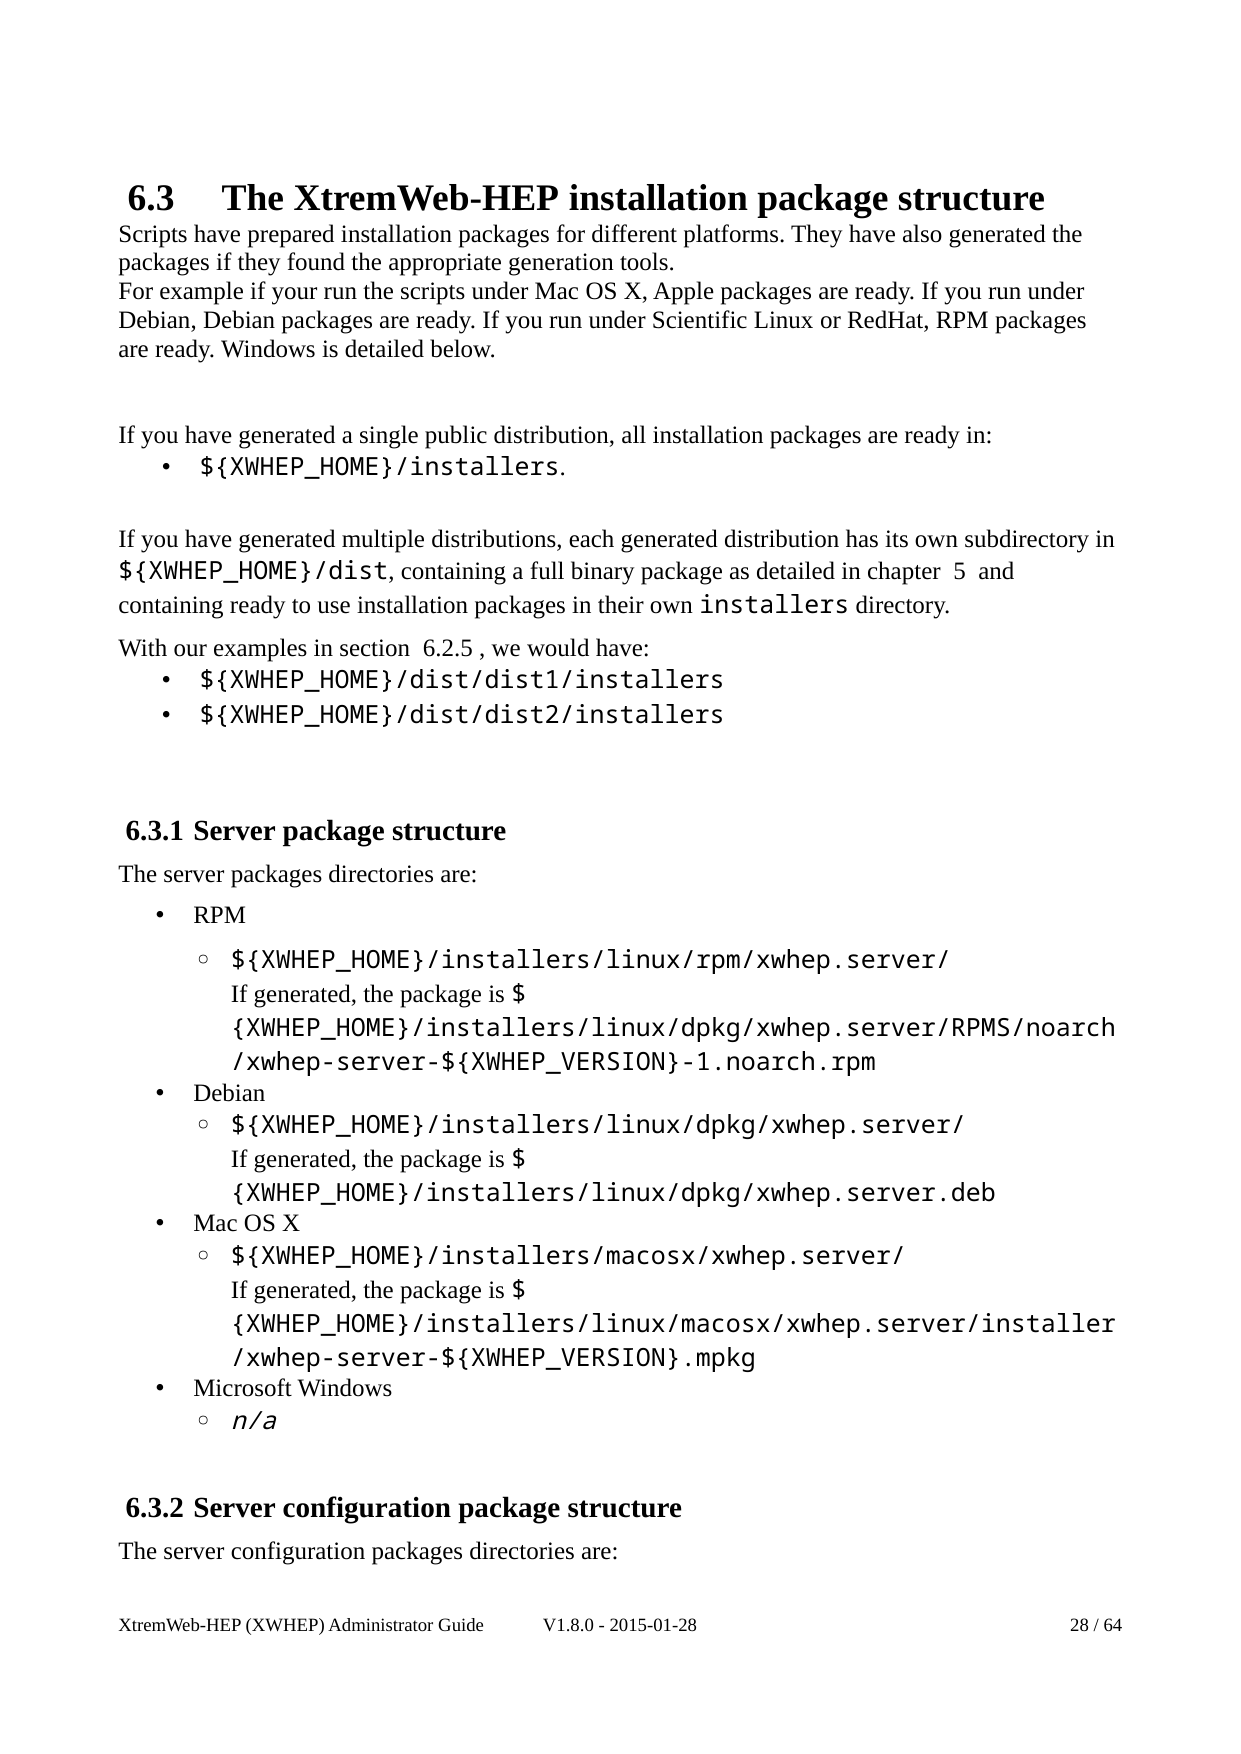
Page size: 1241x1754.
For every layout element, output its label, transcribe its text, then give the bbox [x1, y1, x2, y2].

list RPM [156, 900, 1122, 929]
text If you have generated a single public distribution, all installation packages are ready in: [118, 420, 1122, 449]
subtitle Server package structure [118, 813, 1122, 846]
text For example if your run the scripts under Mac OS X, Apple packages are ready. If you run under Debian, Debian packages are ready. If you run under Scientific Linux or RedHat, RPM packages are ready. Windows is detailed below. [118, 276, 1122, 362]
list Microsoft Windows [156, 1373, 1122, 1402]
list ${XWHEP_HOME}/dist/dist1/installers [162, 662, 1122, 696]
list ${XWHEP_HOME}/dist/dist2/installers [162, 696, 1122, 730]
subtitle The XtremWeb-HEP installation package structure [118, 176, 1122, 219]
list Mac OS X [156, 1208, 1122, 1237]
list ${XWHEP_HOME}/installers/linux/rpm/xwhep.server/ If generated, the package is ${XWHEP_HOME}/installers/linux/dpkg/xwhep.server/RPMS/noarch/xwhep-server-${XWHEP_VERSION}-1.noarch.rpm [193, 941, 1122, 1078]
list Debian [156, 1078, 1122, 1106]
text Scripts have prepared installation packages for different platforms. They have also generated the packages if they found the appropriate generation tools. [118, 219, 1122, 276]
text If you have generated multiple distributions, each generated distribution has its own subdirectory in ${XWHEP_HOME}/dist, containing a full binary package as detailed in chapter 5 and containing ready to use installation packages in their own installers directory. [118, 524, 1122, 621]
text The server packages directories are: [118, 859, 1122, 888]
list n/a [193, 1402, 1122, 1436]
list ${XWHEP_HOME}/installers. [162, 449, 1122, 483]
list ${XWHEP_HOME}/installers/linux/dpkg/xwhep.server/ If generated, the package is ${XWHEP_HOME}/installers/linux/dpkg/xwhep.server.deb [193, 1106, 1122, 1208]
text The server configuration packages directories are: [118, 1536, 1122, 1565]
subtitle Server configuration package structure [118, 1490, 1122, 1524]
text With our examples in section 6.2.5, we would have: [118, 633, 1122, 662]
list ${XWHEP_HOME}/installers/macosx/xwhep.server/ If generated, the package is ${XWHEP_HOME}/installers/linux/macosx/xwhep.server/installer/xwhep-server-${XWHEP_VERSION}.mpkg [193, 1237, 1122, 1373]
